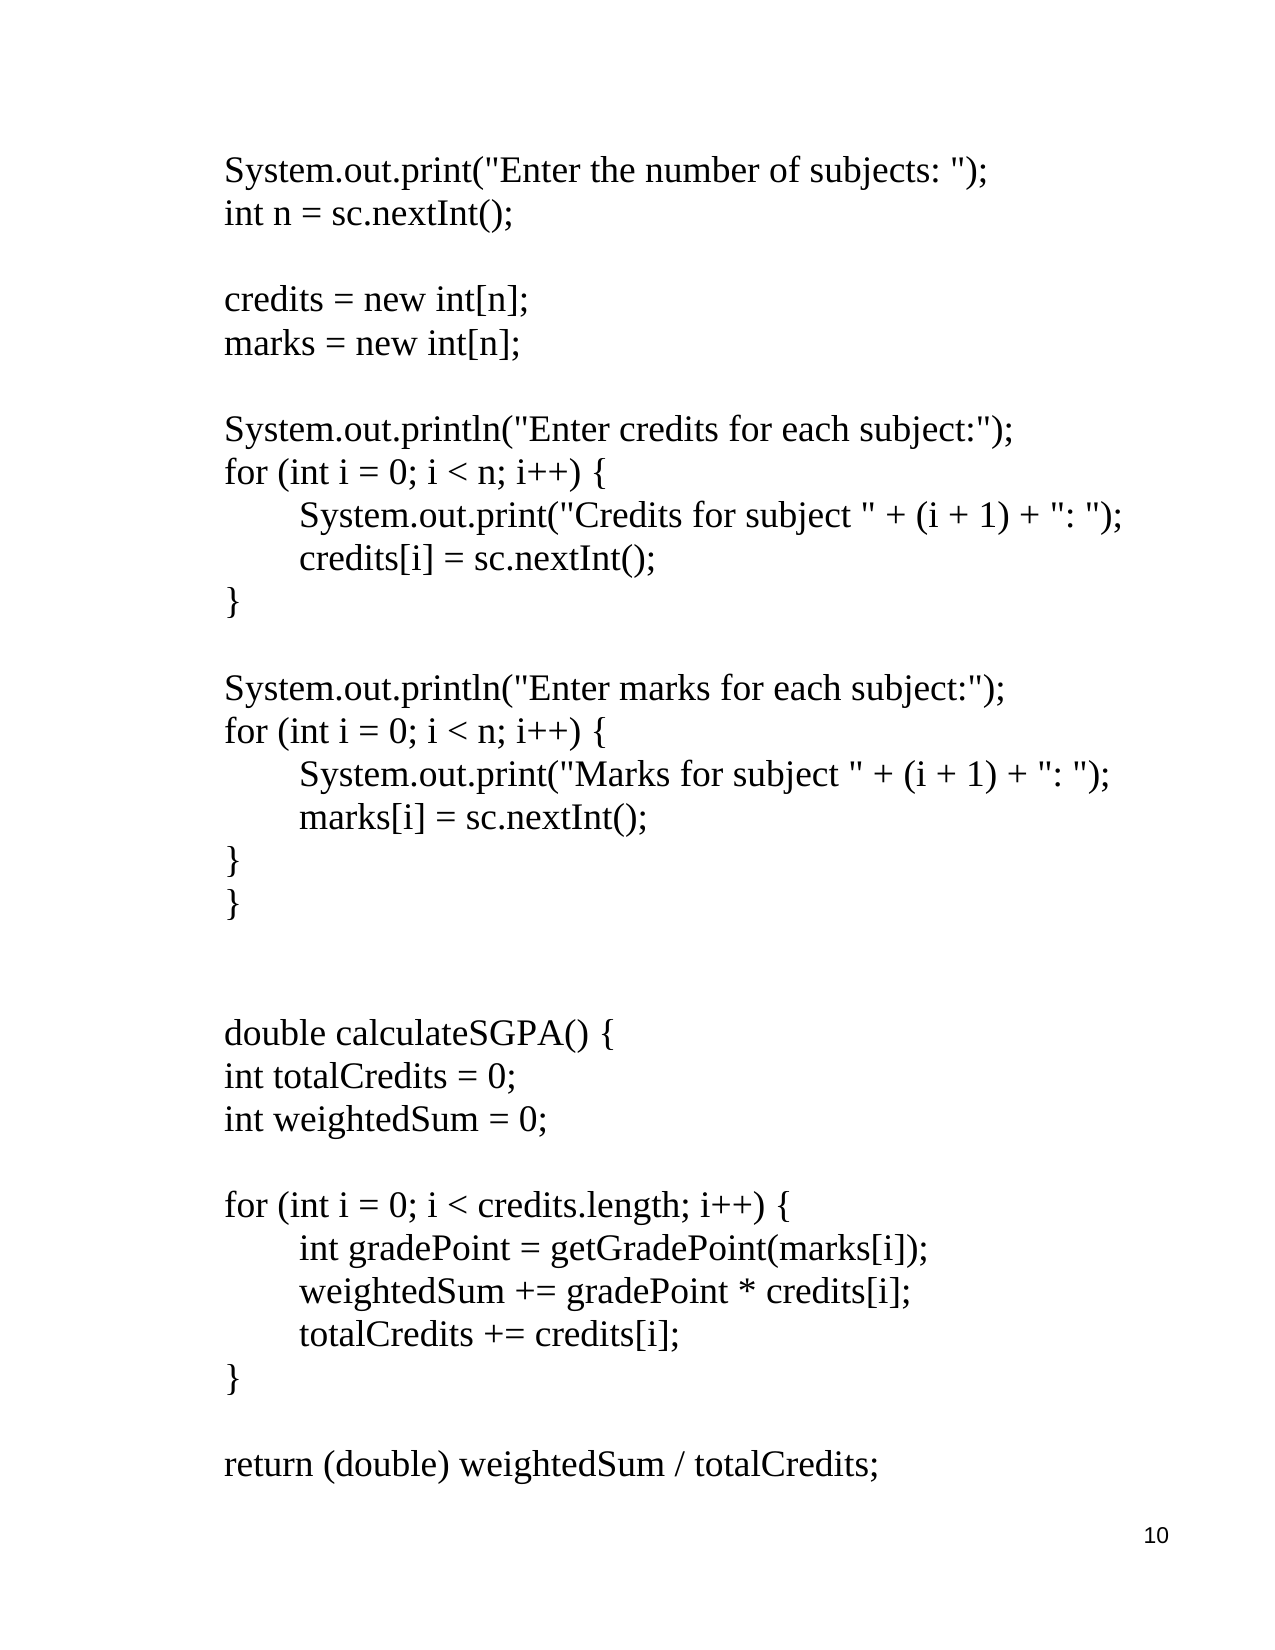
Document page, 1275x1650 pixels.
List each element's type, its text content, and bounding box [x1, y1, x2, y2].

text int weightedSum = 0; [149, 1096, 1169, 1139]
text } [149, 837, 1169, 881]
text } [149, 579, 1169, 622]
text credits[i] = sc.nextInt(); [149, 536, 1169, 579]
text int n = sc.nextInt(); [149, 191, 1169, 234]
text System.out.print("Credits for subject " + (i + 1) + ": "); [149, 492, 1169, 536]
text } [149, 881, 1169, 924]
text int gradePoint = getGradePoint(marks[i]); [149, 1226, 1169, 1269]
text totalCredits += credits[i]; [149, 1312, 1169, 1355]
text marks = new int[n]; [149, 320, 1169, 363]
text System.out.println("Enter credits for each subject:"); [149, 406, 1169, 449]
text marks[i] = sc.nextInt(); [149, 794, 1169, 837]
text System.out.print("Enter the number of subjects: "); [149, 147, 1169, 191]
text System.out.print("Marks for subject " + (i + 1) + ": "); [149, 751, 1169, 794]
text weightedSum += gradePoint * credits[i]; [149, 1269, 1169, 1312]
text for (int i = 0; i < n; i++) { [149, 708, 1169, 751]
text } [149, 1355, 1169, 1398]
text System.out.println("Enter marks for each subject:"); [149, 665, 1169, 708]
text for (int i = 0; i < credits.length; i++) { [149, 1182, 1169, 1226]
text credits = new int[n]; [149, 277, 1169, 320]
text double calculateSGPA() { [149, 1010, 1169, 1053]
text for (int i = 0; i < n; i++) { [149, 449, 1169, 492]
text int totalCredits = 0; [149, 1053, 1169, 1096]
text return (double) weightedSum / totalCredits; [149, 1441, 1169, 1484]
